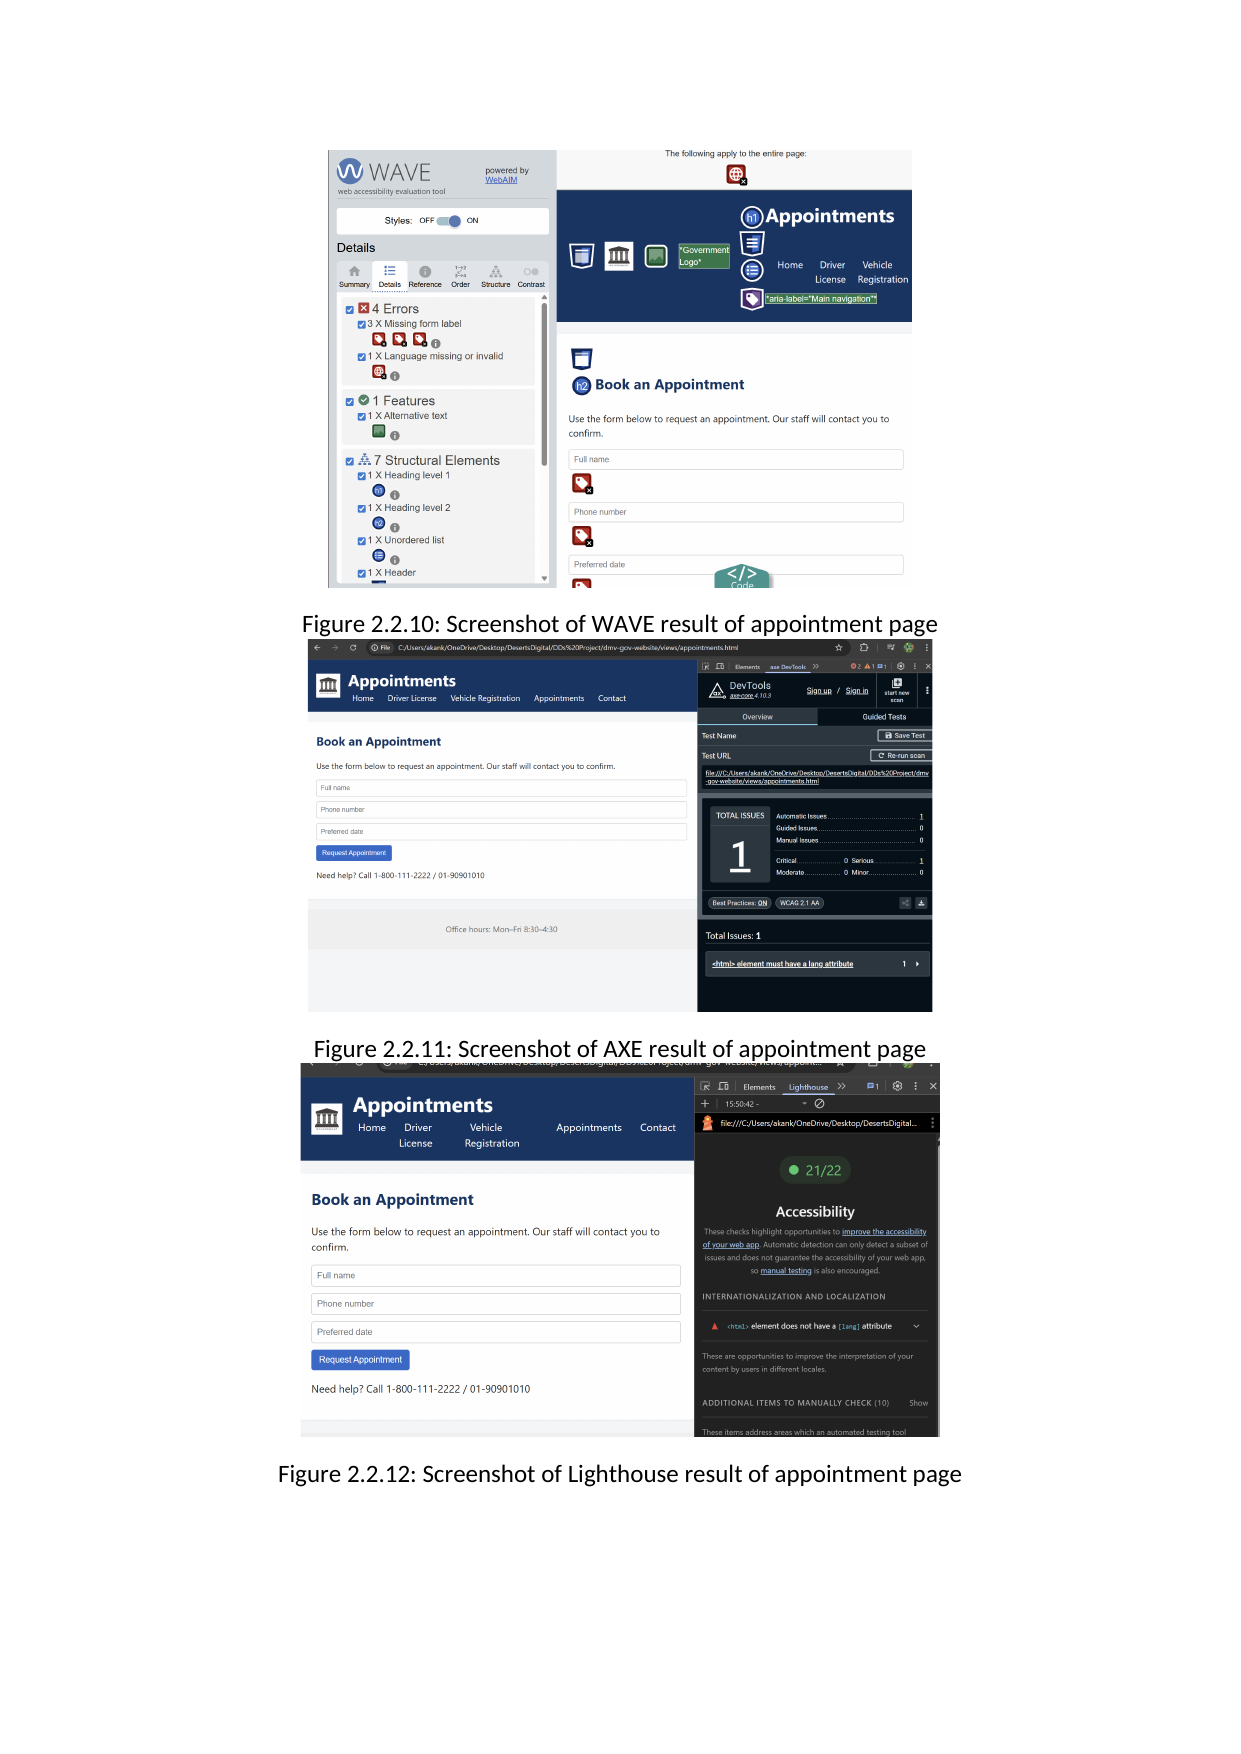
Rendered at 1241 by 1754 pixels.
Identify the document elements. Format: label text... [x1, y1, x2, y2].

picture [328, 150, 912, 588]
subtitle Figure 2.2.11: Screenshot of AXE result of appointment page [150, 1033, 1090, 1063]
picture [300, 1063, 940, 1437]
subtitle Figure 2.2.12: Screenshot of Lighthouse result of appointment page [150, 1458, 1090, 1489]
picture [307, 639, 933, 1012]
subtitle Figure 2.2.10: Screenshot of WAVE result of appointment page [150, 609, 1090, 639]
